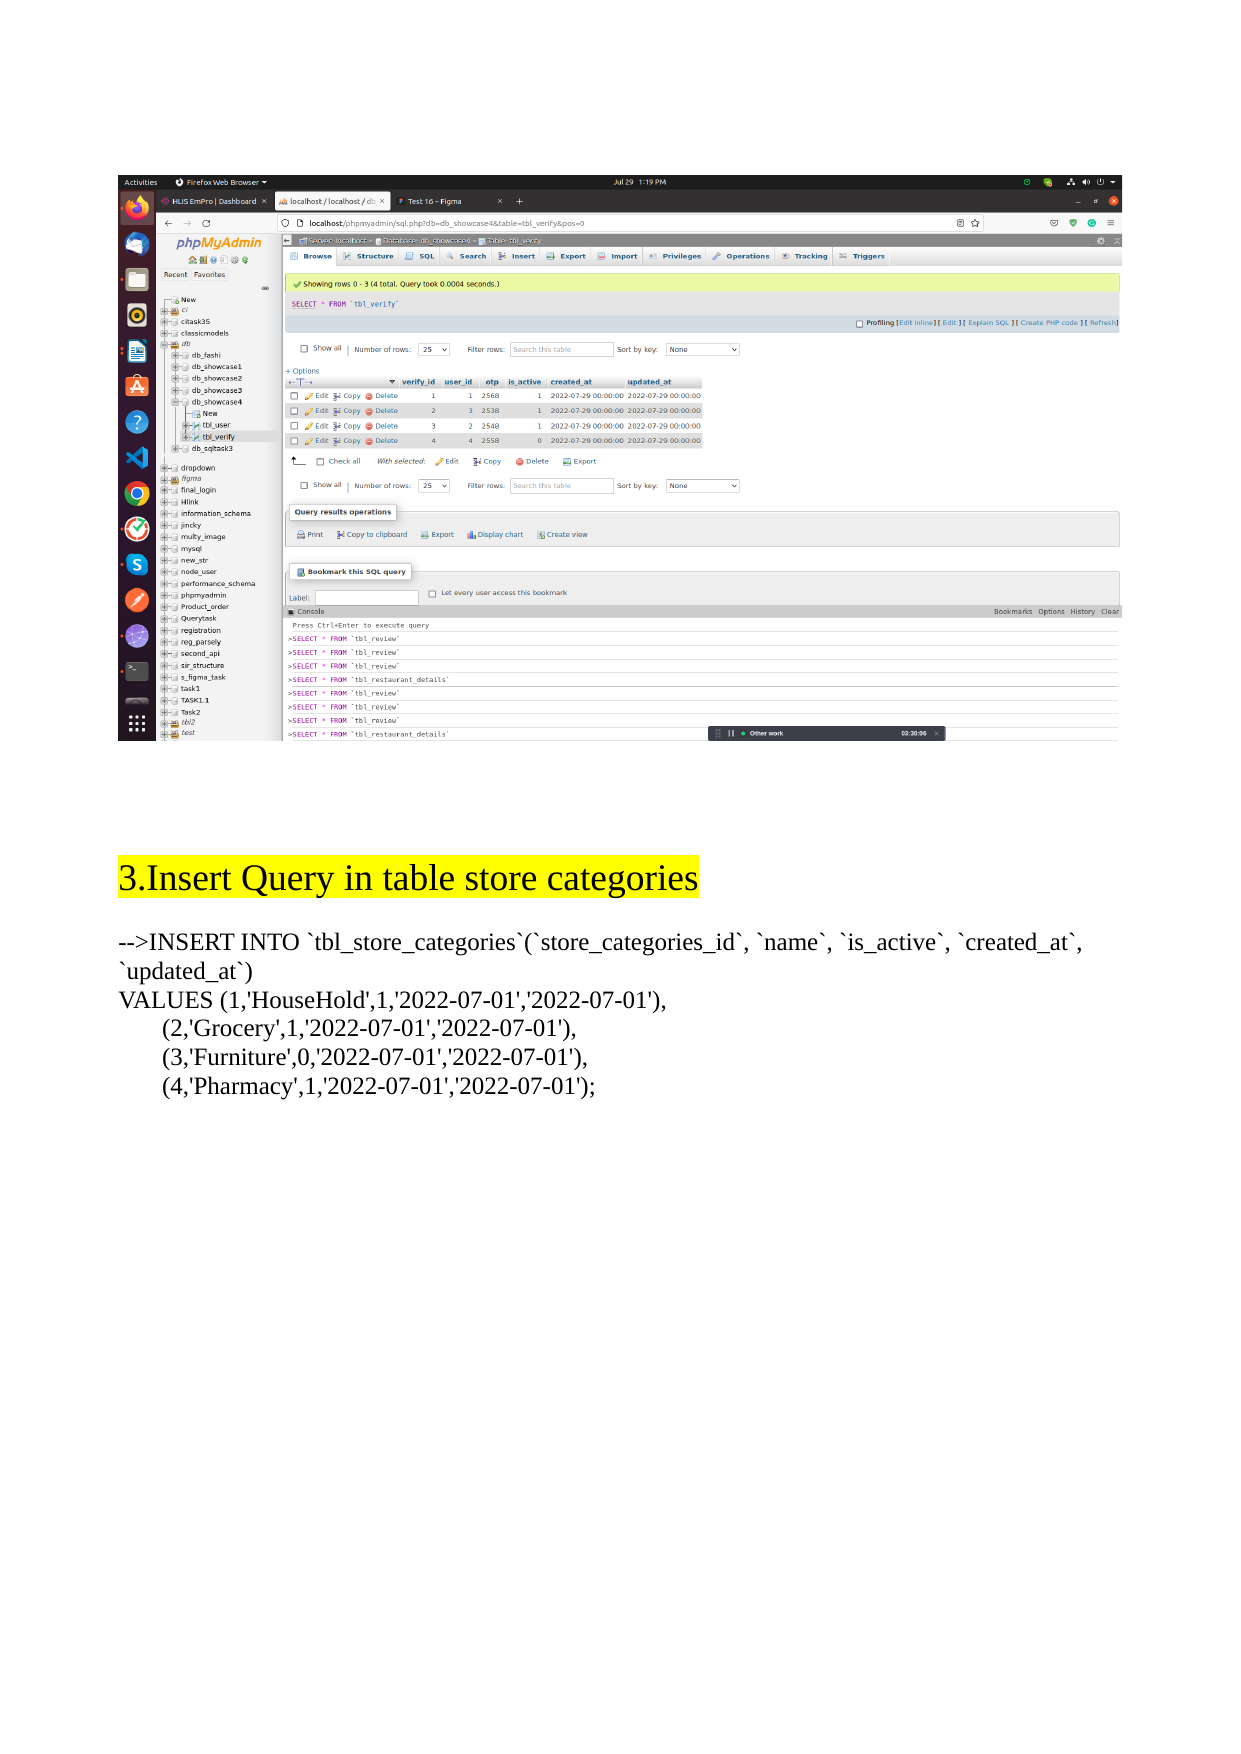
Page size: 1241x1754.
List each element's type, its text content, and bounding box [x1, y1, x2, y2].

text (4,'Pharmacy',1,'2022-07-01','2022-07-01'); [118, 1071, 1122, 1100]
text -->INSERT INTO `tbl_store_categories`(`store_categories_id`, `name`, `is_active`, `created_at`, `updated_at`) [118, 927, 1122, 985]
text VALUES (1,'HouseHold',1,'2022-07-01','2022-07-01'), [118, 985, 1122, 1013]
text 3.Insert Query in table store categories [118, 855, 1122, 898]
text (2,'Grocery',1,'2022-07-01','2022-07-01'), [118, 1013, 1122, 1042]
picture [118, 175, 1123, 741]
text (3,'Furniture',0,'2022-07-01','2022-07-01'), [118, 1042, 1122, 1071]
